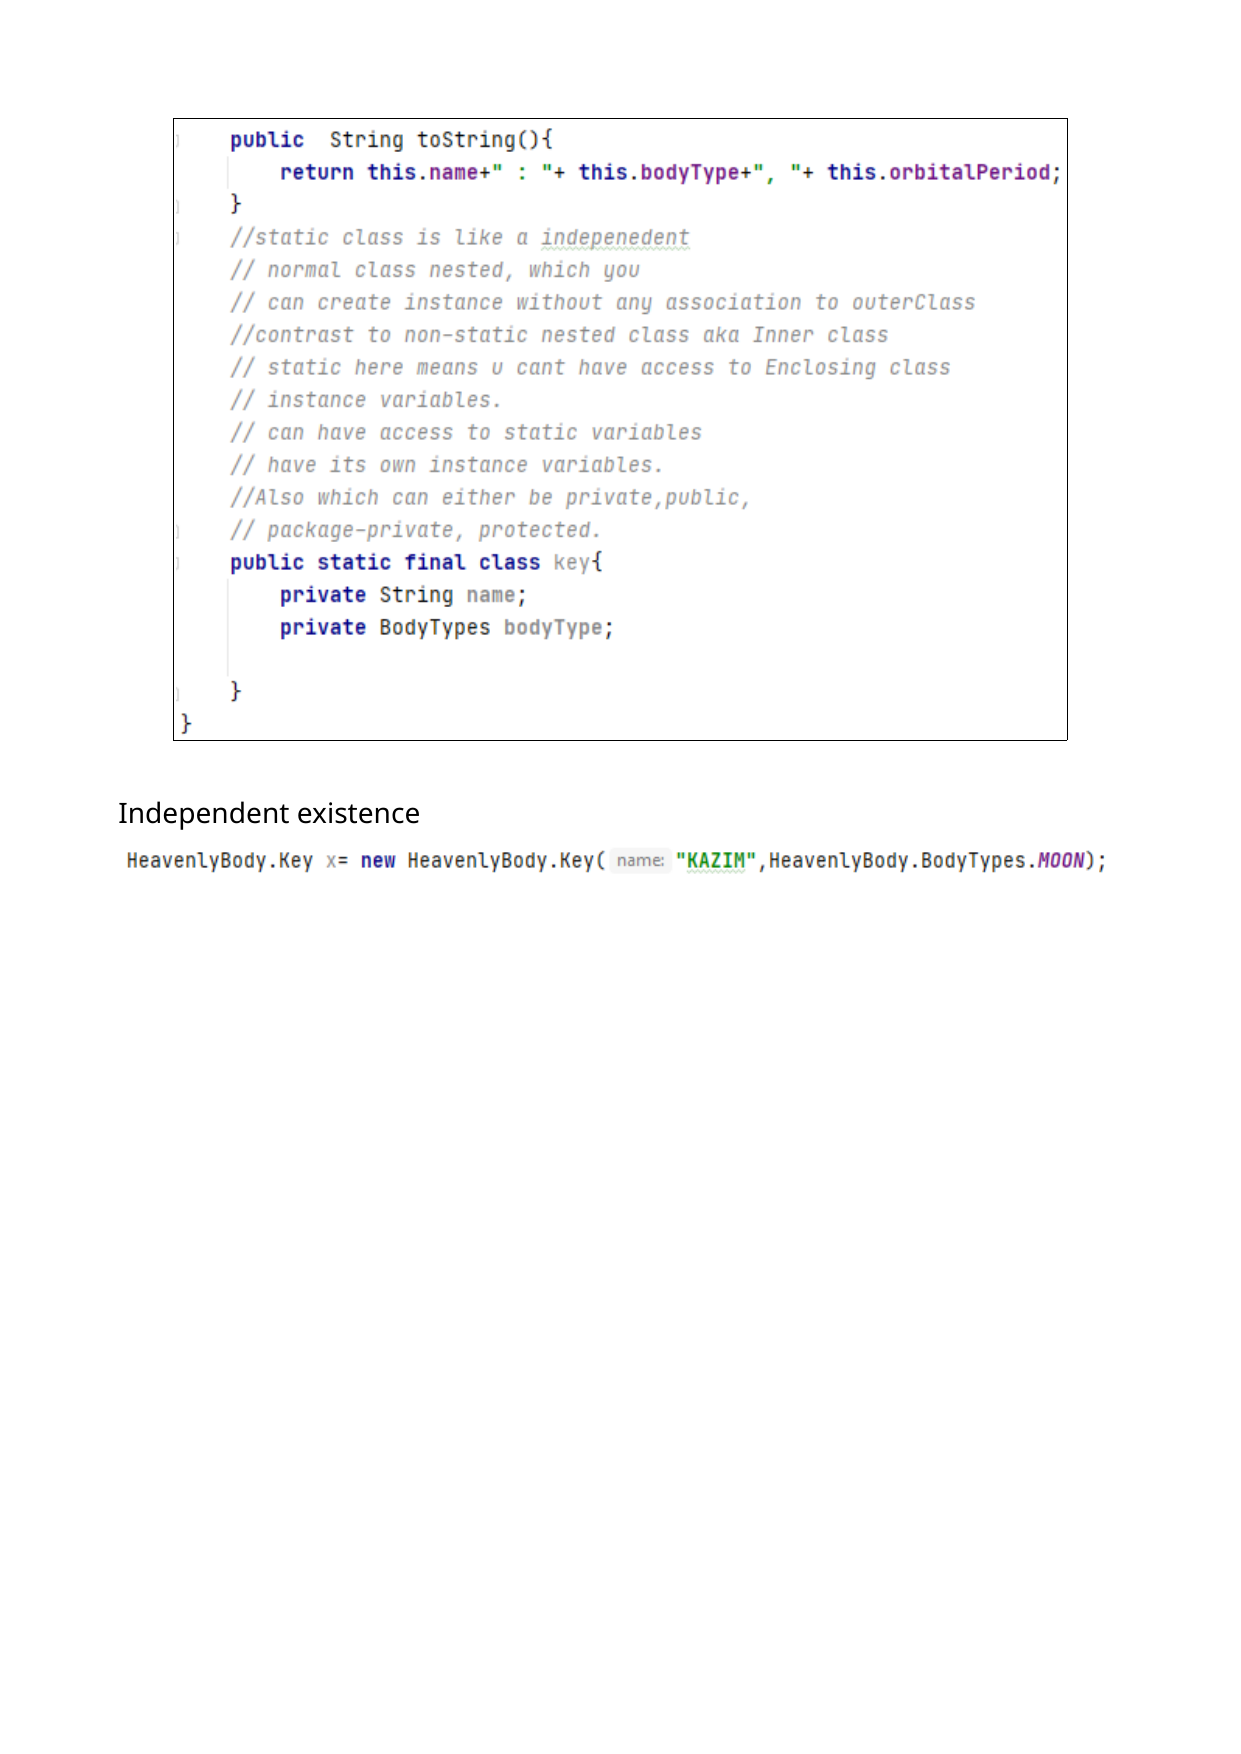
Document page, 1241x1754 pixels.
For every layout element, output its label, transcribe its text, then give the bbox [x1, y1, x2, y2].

picture [118, 845, 1123, 880]
text Independent existence [118, 793, 1122, 831]
picture [176, 121, 1064, 737]
